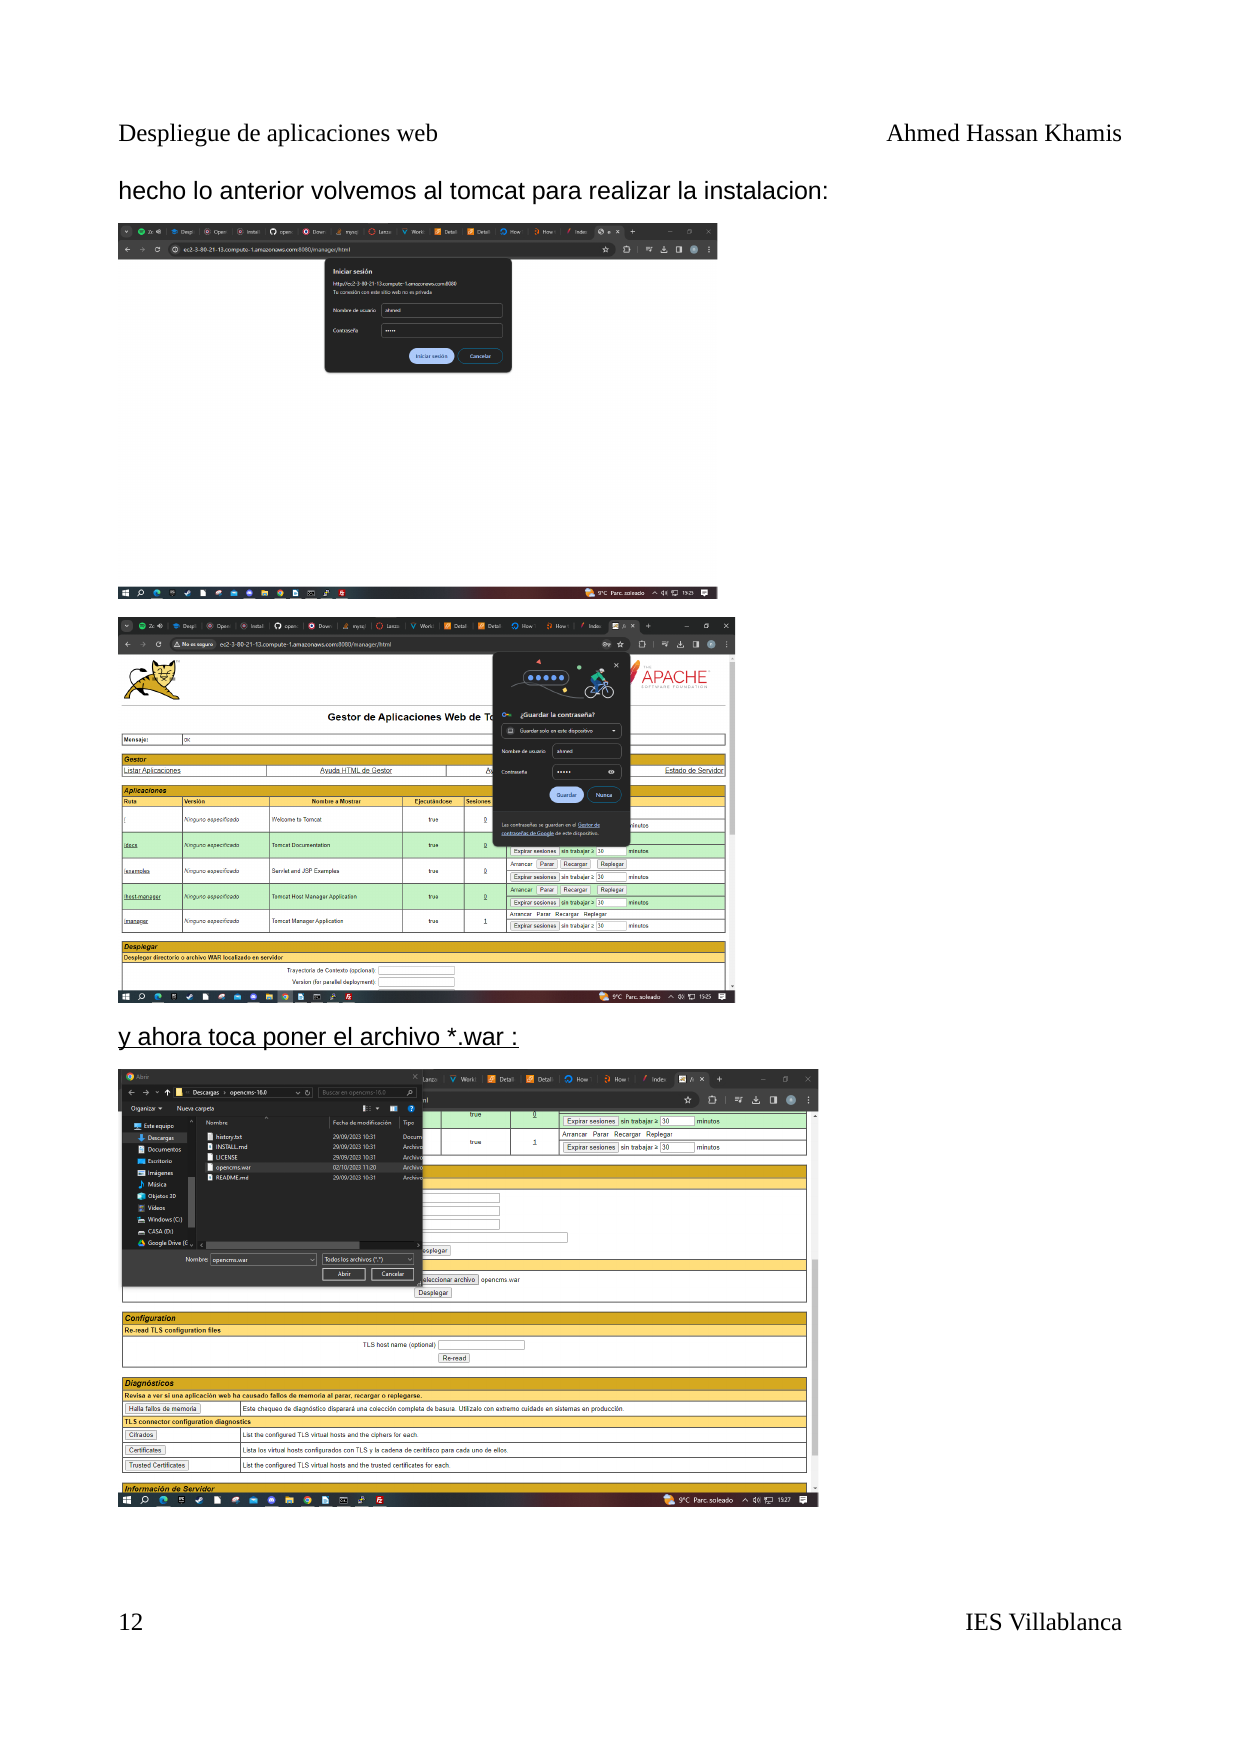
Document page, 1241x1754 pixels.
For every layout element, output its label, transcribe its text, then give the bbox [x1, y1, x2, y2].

text hecho lo anterior volvemos al tomcat para realizar la instalacion: [118, 176, 1122, 205]
text y ahora toca poner el archivo *.war : [118, 1022, 1122, 1051]
picture [118, 617, 736, 1003]
picture [118, 223, 718, 599]
picture [118, 1069, 819, 1507]
